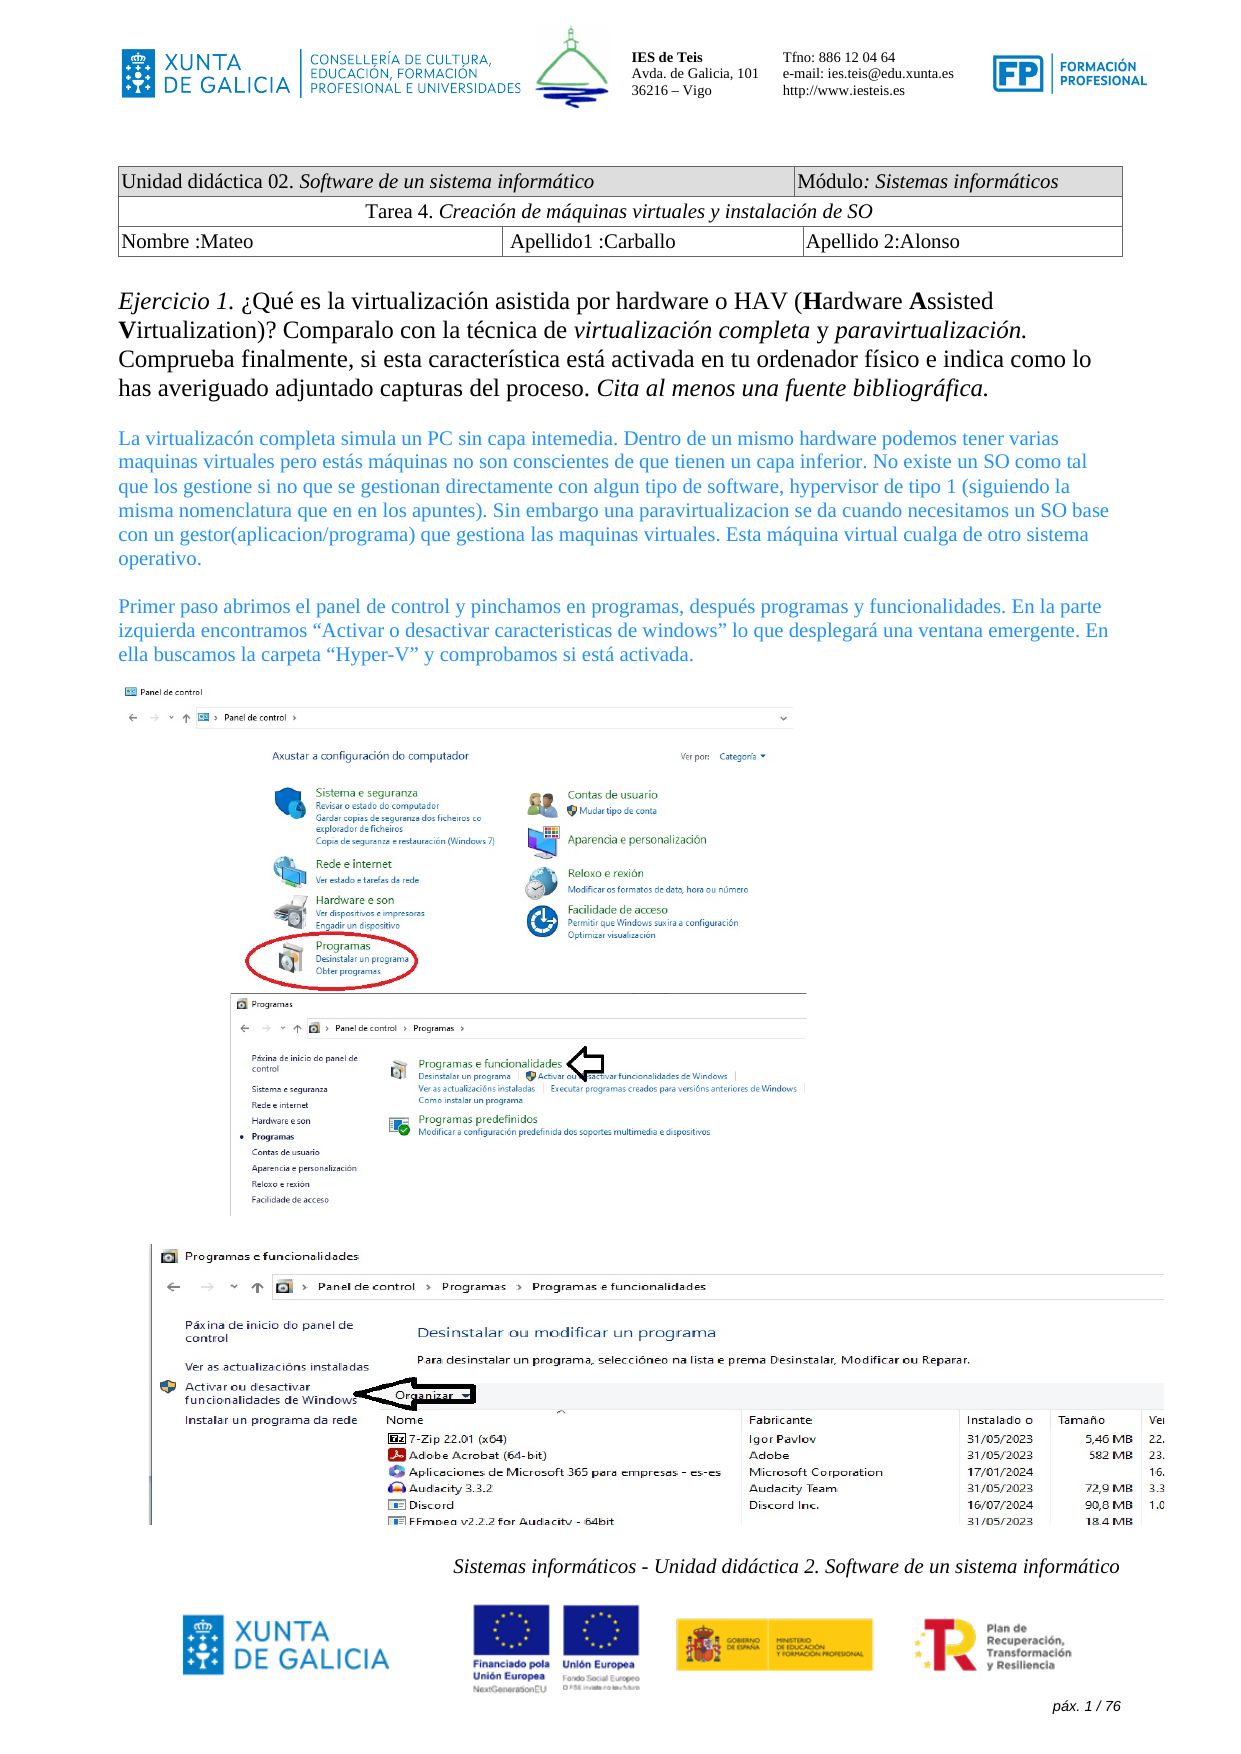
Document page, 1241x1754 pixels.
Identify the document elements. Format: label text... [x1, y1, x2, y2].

table_cell Apellido 2:Alonso [804, 227, 1122, 256]
table_header Módulo: Sistemas informáticos [795, 167, 1122, 196]
table_cell Nombre :Mateo [119, 227, 502, 256]
picture [119, 682, 807, 1216]
table_header Unidad didáctica 02. Software de un sistema informático [119, 167, 794, 196]
text Primer paso abrimos el panel de control y pinchamos en programas, después programas y funcionalidades. En la parte izquierda encontramos “Activar o desactivar caracteristicas de windows” lo que desplegará una ventana emergente. En ella buscamos la carpeta “Hyper-V” y comprobamos si está activada. [118, 594, 1122, 666]
text Comprueba finalmente, si esta característica está activada en tu ordenador físico e indica como lo has averiguado adjuntado capturas del proceso. Cita al menos una fuente bibliográfica. [118, 344, 1122, 401]
text La virtualizacón completa simula un PC sin capa intemedia. Dentro de un mismo hardware podemos tener varias maquinas virtuales pero estás máquinas no son conscientes de que tienen un capa inferior. No existe un SO como tal que los gestione si no que se gestionan directamente con algun tipo de software, hypervisor de tipo 1 (siguiendo la misma nomenclatura que en en los apuntes). Sin embargo una paravirtualizacion se da cuando necesitamos un SO base con un gestor(aplicacion/programa) que gestiona las maquinas virtuales. Esta máquina virtual cualga de otro sistema operativo. [118, 425, 1122, 570]
text Ejercicio 1. ¿Qué es la virtualización asistida por hardware o HAV (Hardware Assisted Virtualization)? Comparalo con la técnica de virtualización completa y paravirtualización. [118, 286, 1122, 344]
picture [182, 1593, 1085, 1700]
table_cell Tarea 4. Creación de máquinas virtuales y instalación de SO [119, 197, 1122, 226]
table_cell Apellido1 :Carballo [503, 227, 803, 256]
picture [148, 1244, 1165, 1525]
picture [121, 49, 521, 98]
picture [534, 25, 611, 110]
picture [989, 50, 1153, 97]
